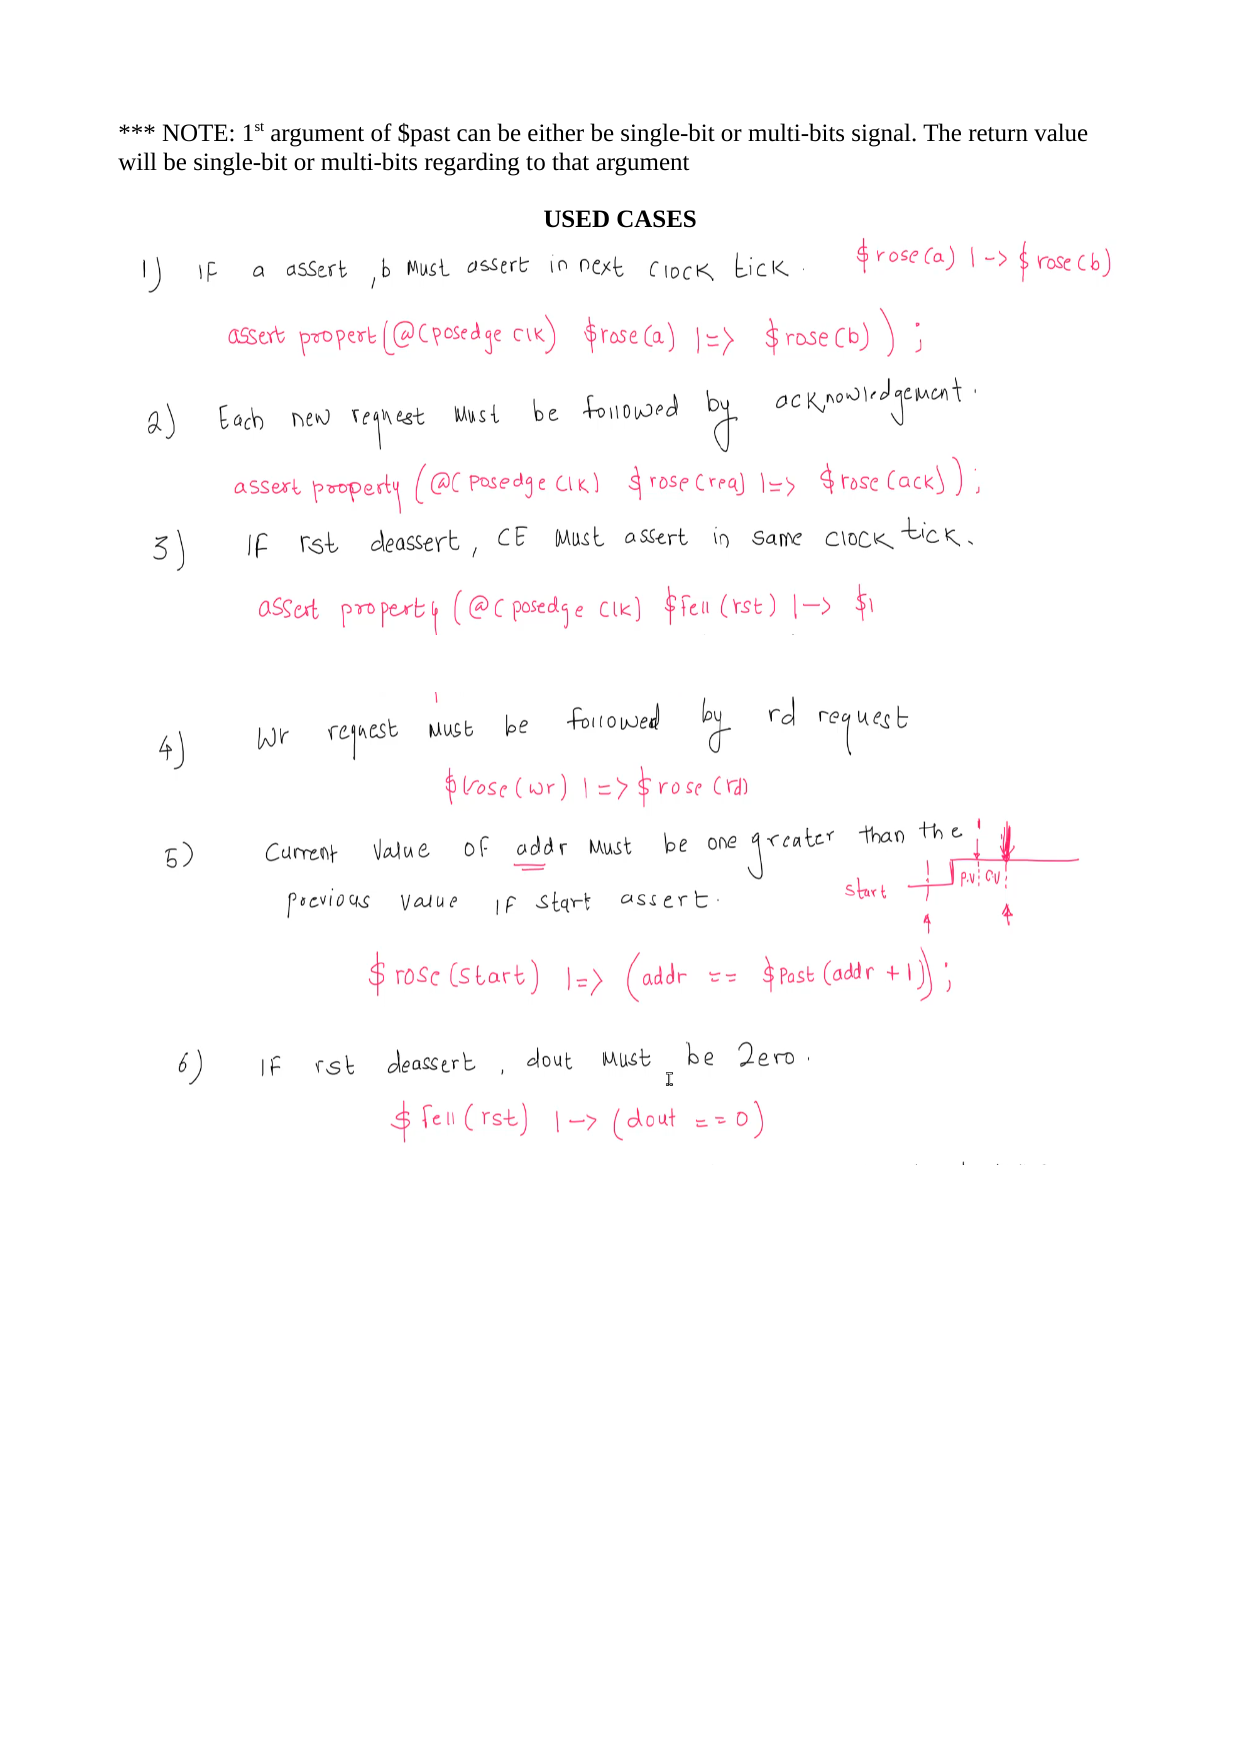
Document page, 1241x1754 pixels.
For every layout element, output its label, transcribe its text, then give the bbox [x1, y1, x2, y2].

text *** NOTE: 1st argument of $past can be either be single-bit or multi-bits signal. The return value will be single-bit or multi-bits regarding to that argument [118, 118, 1122, 176]
text USED CASES [118, 204, 1122, 233]
picture [118, 692, 1123, 1165]
picture [118, 233, 1123, 635]
